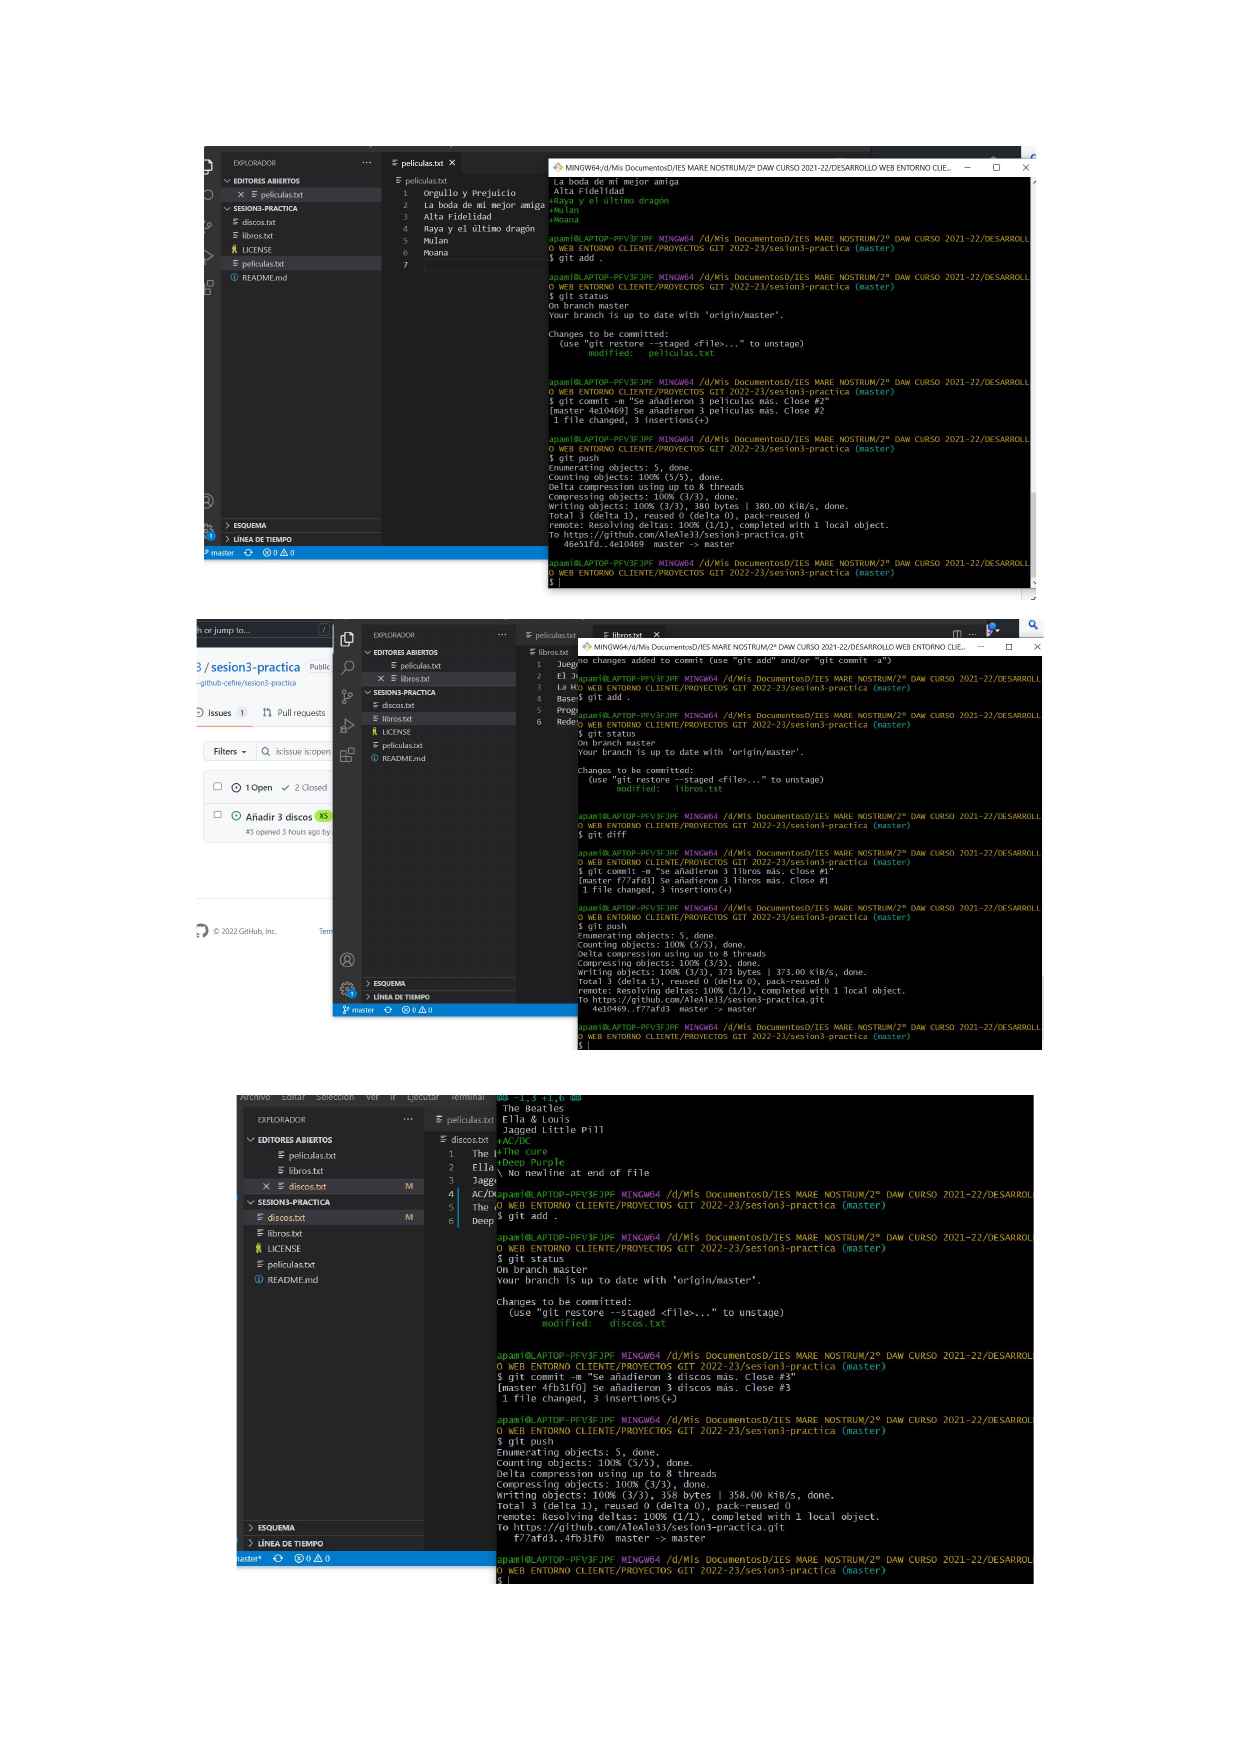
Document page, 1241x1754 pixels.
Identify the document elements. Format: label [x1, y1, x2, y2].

picture [236, 1095, 1034, 1584]
picture [196, 619, 1044, 1050]
picture [204, 146, 1037, 600]
